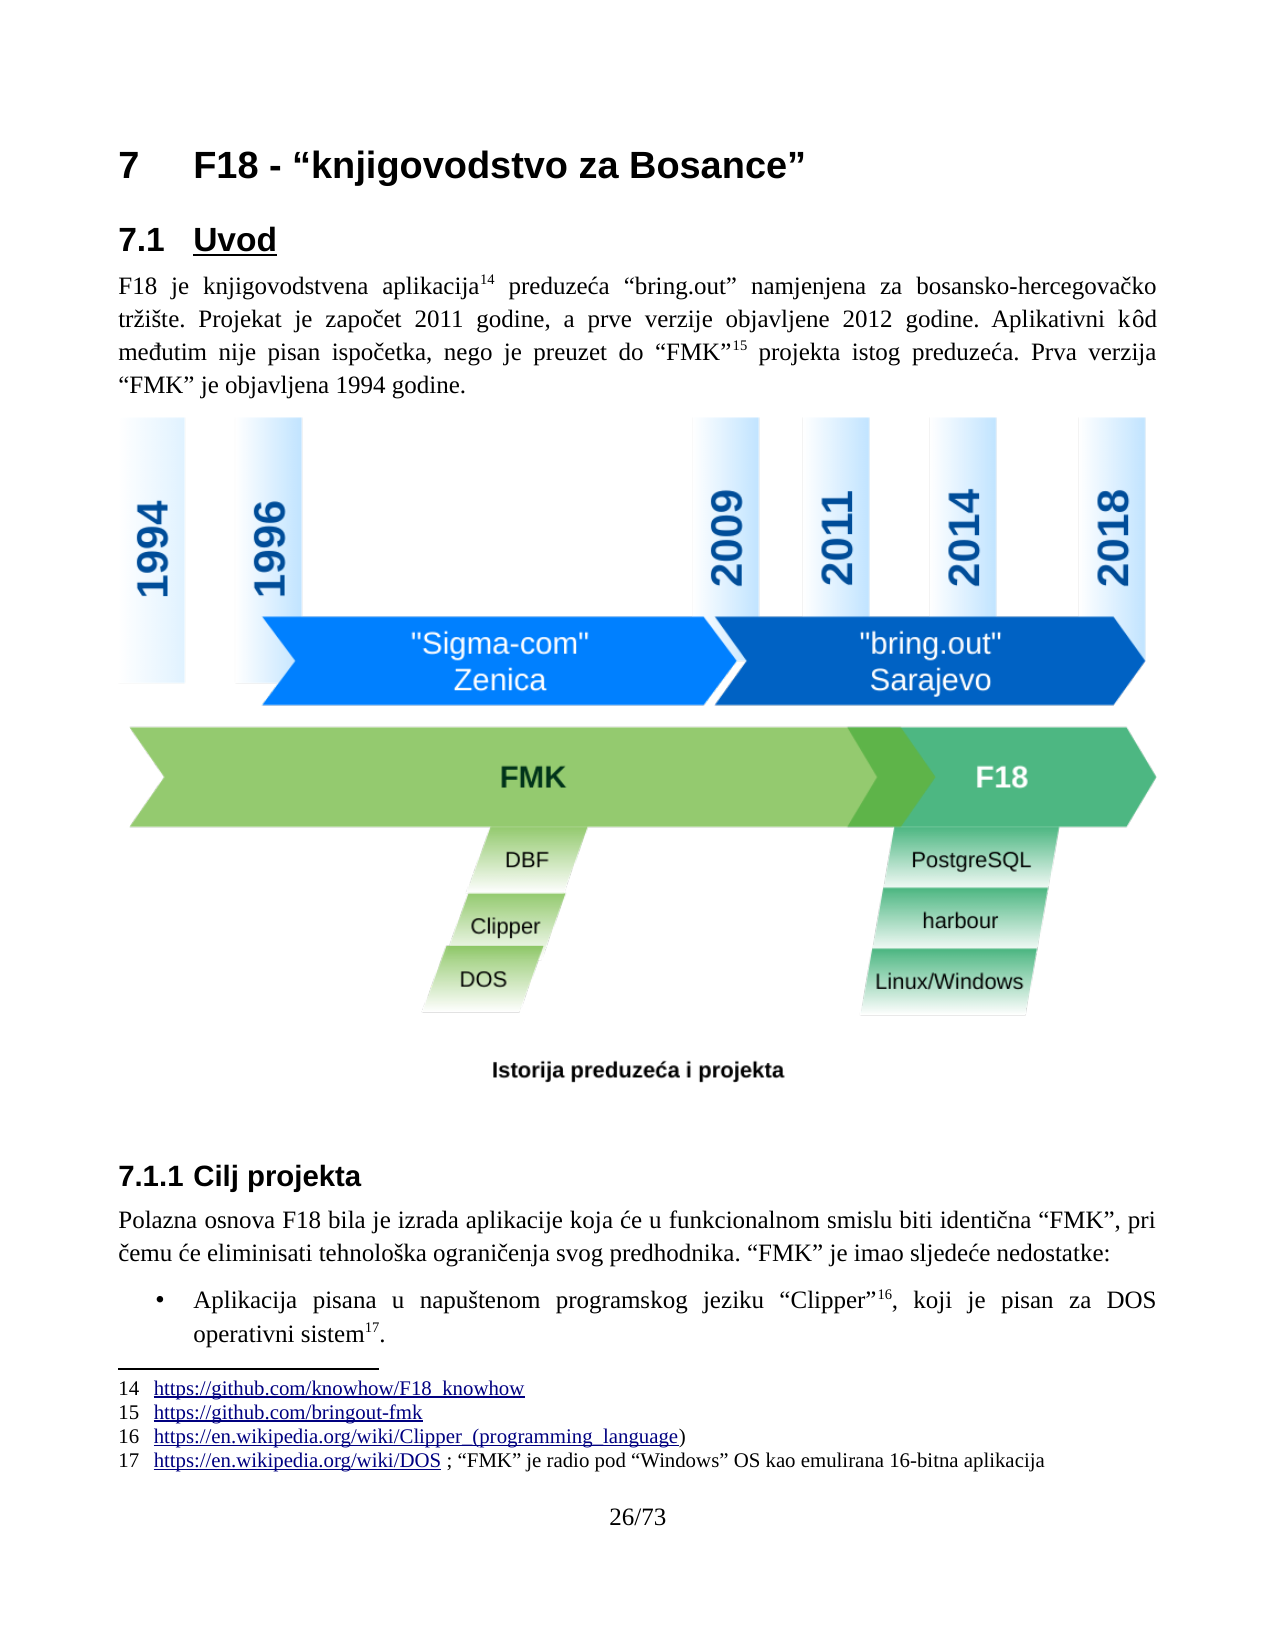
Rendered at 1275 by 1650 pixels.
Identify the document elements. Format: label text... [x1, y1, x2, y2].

text Polazna osnova F18 bila je izrada aplikacije koja će u funkcionalnom smislu biti identična “FMK”, pri čemu će eliminisati tehnološka ograničenja svog predhodnika. “FMK” je imao sljedeće nedostatke: [118, 1205, 1157, 1267]
text https://github.com/knowhow/F18_knowhow [118, 1376, 1157, 1400]
text https://github.com/bringout-fmk [118, 1400, 1157, 1424]
subtitle Uvod [118, 220, 1157, 259]
picture [118, 417, 1157, 1093]
list Aplikacija pisana u napuštenom programskog jeziku “Clipper”, koji je pisan za DOS operativni sistem. [156, 1286, 1157, 1347]
list https://en.wikipedia.org/wiki/DOS ; “FMK” je radio pod “Windows” OS kao emulirana 16-bitna aplikacija [118, 1448, 1157, 1472]
subtitle F18 - “knjigovodstvo za Bosance” [118, 143, 1157, 187]
text F18 je knjigovodstvena aplikacija preduzeća “bring.out” namjenjena za bosansko-hercegovačko tržište. Projekat je započet 2011 godine, a prve verzije objavljene 2012 godine. Aplikativni kôd međutim nije pisan ispočetka, nego je preuzet do “FMK” projekta istog preduzeća. Prva verzija “FMK” je objavljena 1994 godine. [118, 271, 1157, 399]
subtitle Cilj projekta [118, 1159, 1157, 1192]
list https://en.wikipedia.org/wiki/Clipper_(programming_language) [118, 1424, 1157, 1448]
